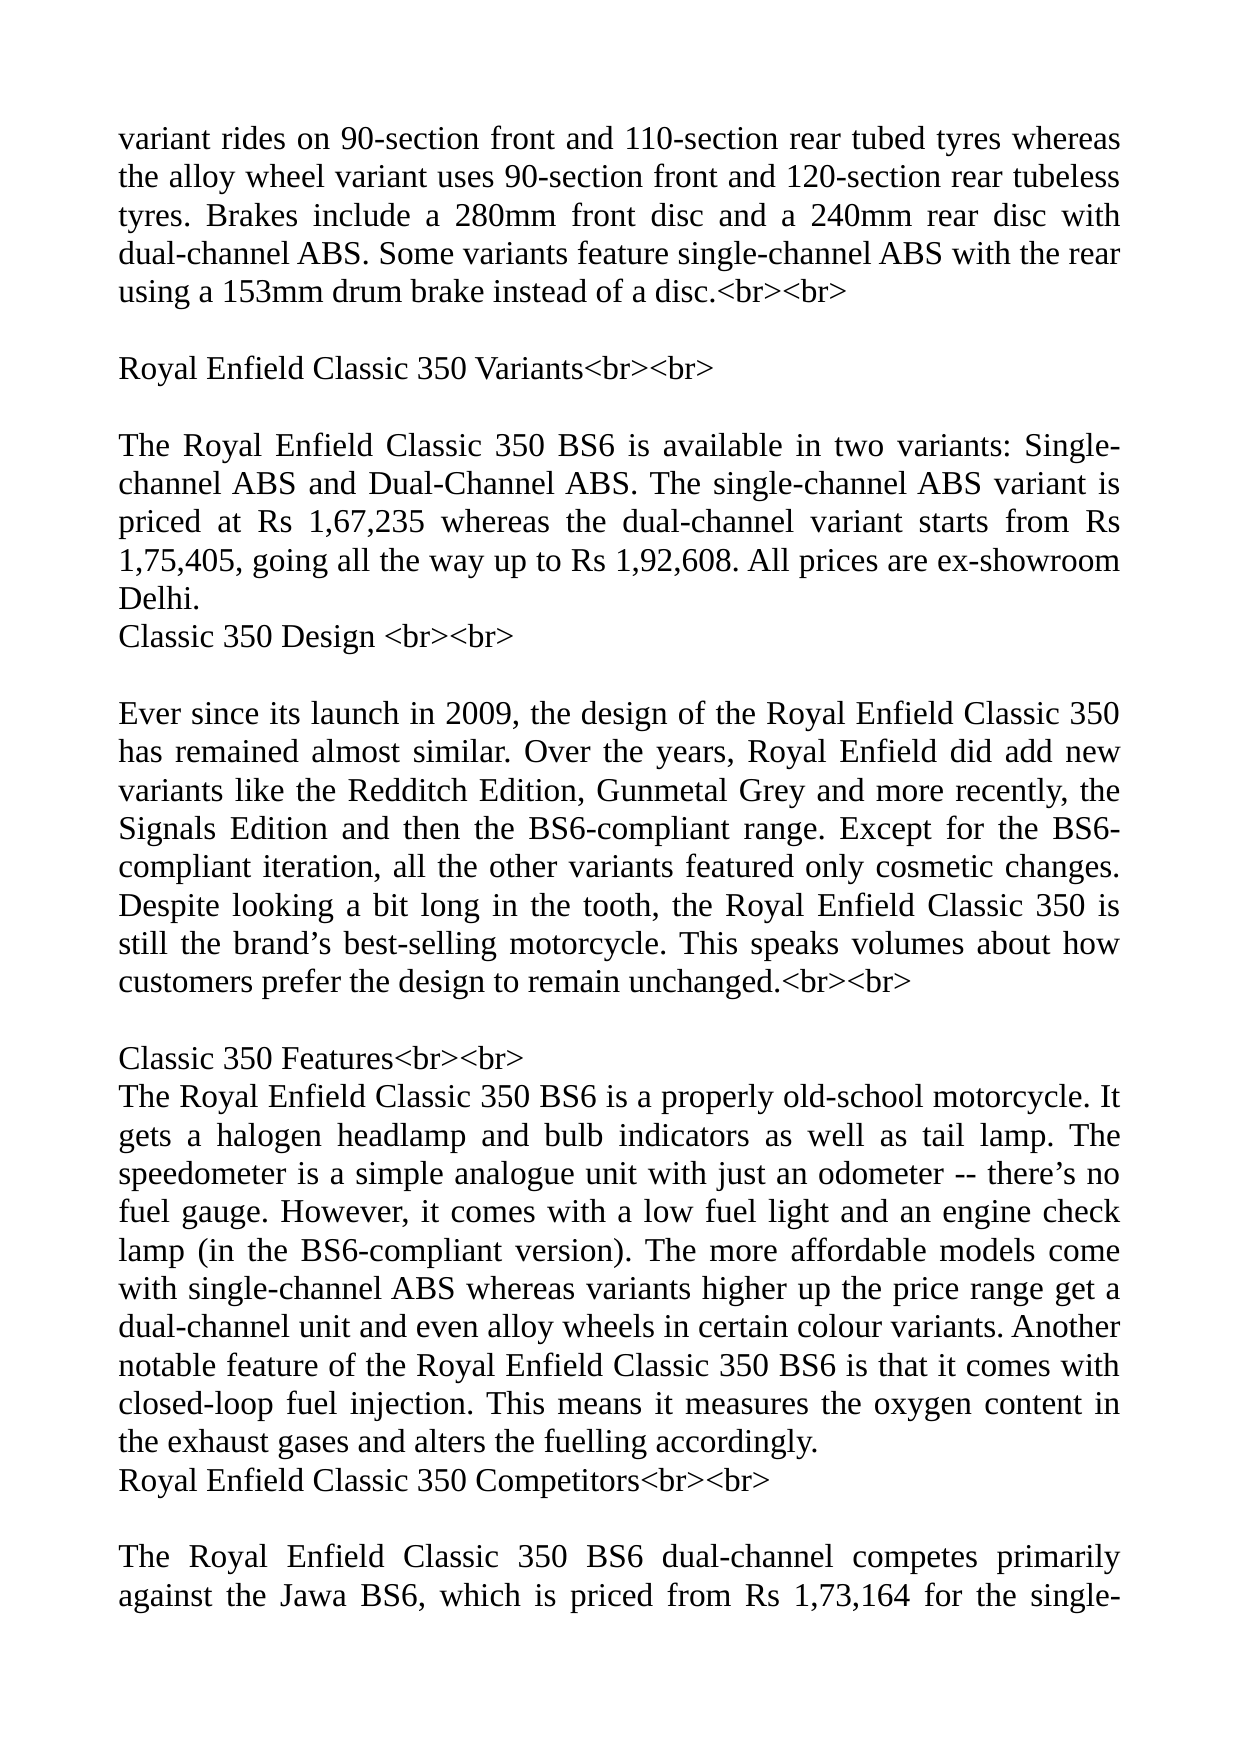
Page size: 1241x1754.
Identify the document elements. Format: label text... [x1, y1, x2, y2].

text Classic 350 Features<br><br> [118, 1038, 1122, 1076]
text Royal Enfield Classic 350 Competitors<br><br> [118, 1460, 1122, 1498]
text Ever since its launch in 2009, the design of the Royal Enfield Classic 350 has remained almost similar. Over the years, Royal Enfield did add new variants like the Redditch Edition, Gunmetal Grey and more recently, the Signals Edition and then the BS6-compliant range. Except for the BS6-compliant iteration, all the other variants featured only cosmetic changes. Despite looking a bit long in the tooth, the Royal Enfield Classic 350 is still the brand’s best-selling motorcycle. This speaks volumes about how customers prefer the design to remain unchanged.<br><br> [118, 693, 1122, 1000]
text The Royal Enfield Classic 350 BS6 is available in two variants: Single-channel ABS and Dual-Channel ABS. The single-channel ABS variant is priced at Rs 1,67,235 whereas the dual-channel variant starts from Rs 1,75,405, going all the way up to Rs 1,92,608. All prices are ex-showroom Delhi. [118, 425, 1122, 616]
text Classic 350 Design <br><br> [118, 616, 1122, 655]
text The Royal Enfield Classic 350 BS6 is a properly old-school motorcycle. It gets a halogen headlamp and bulb indicators as well as tail lamp. The speedometer is a simple analogue unit with just an odometer -- there’s no fuel gauge. However, it comes with a low fuel light and an engine check lamp (in the BS6-compliant version). The more affordable models come with single-channel ABS whereas variants higher up the price range get a dual-channel unit and even alloy wheels in certain colour variants. Another notable feature of the Royal Enfield Classic 350 BS6 is that it comes with closed-loop fuel injection. This means it measures the oxygen content in the exhaust gases and alters the fuelling accordingly. [118, 1076, 1122, 1460]
text Royal Enfield Classic 350 Variants<br><br> [118, 348, 1122, 386]
text variant rides on 90-section front and 110-section rear tubed tyres whereas the alloy wheel variant uses 90-section front and 120-section rear tubeless tyres. Brakes include a 280mm front disc and a 240mm rear disc with dual-channel ABS. Some variants feature single-channel ABS with the rear using a 153mm drum brake instead of a disc.<br><br> [118, 118, 1122, 310]
text The Royal Enfield Classic 350 BS6 dual-channel competes primarily against the Jawa BS6, which is priced from Rs 1,73,164 for the single- [118, 1536, 1122, 1613]
